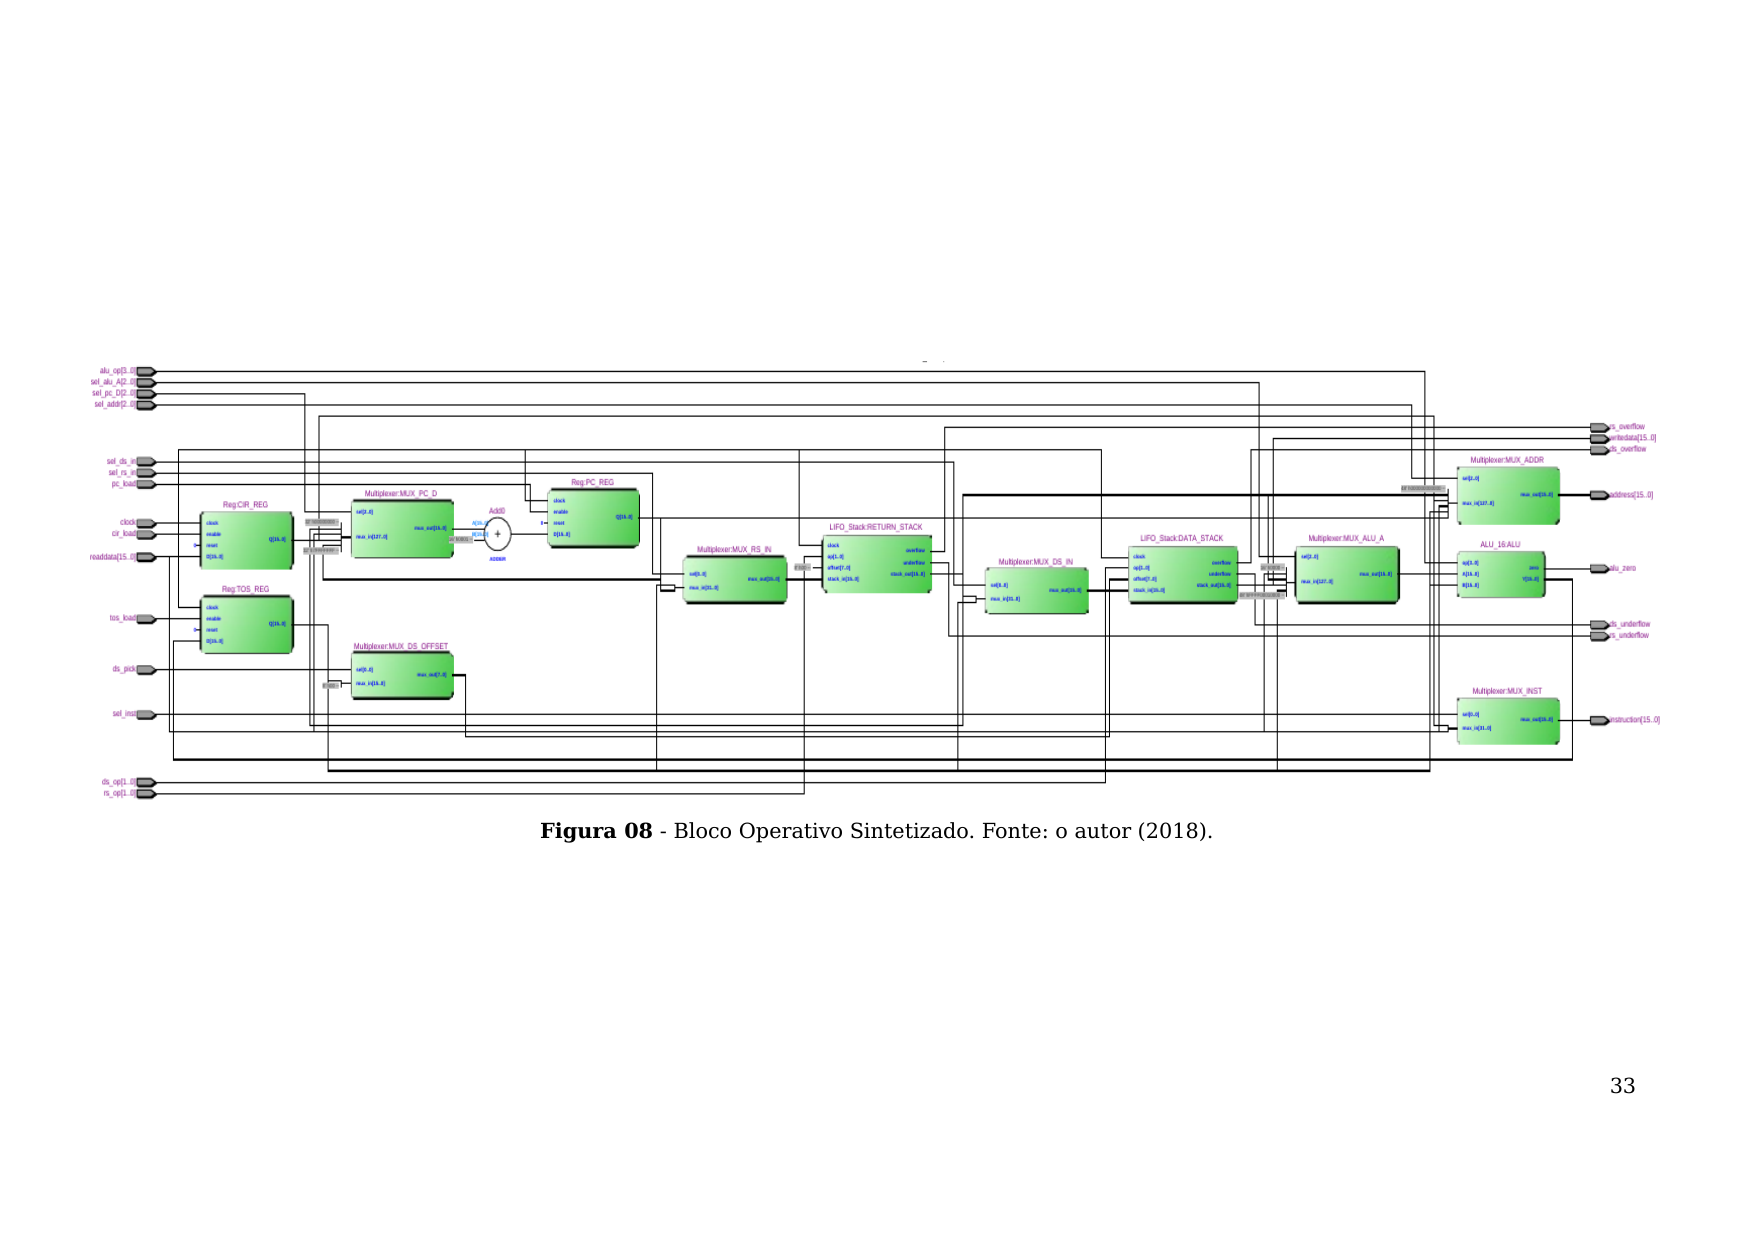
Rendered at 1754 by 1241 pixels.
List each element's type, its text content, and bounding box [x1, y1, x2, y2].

text 33 [118, 1074, 1636, 1098]
text Figura 08 - Bloco Operativo Sintetizado. Fonte: o autor (2018). [118, 807, 1636, 843]
picture [86, 361, 1669, 807]
